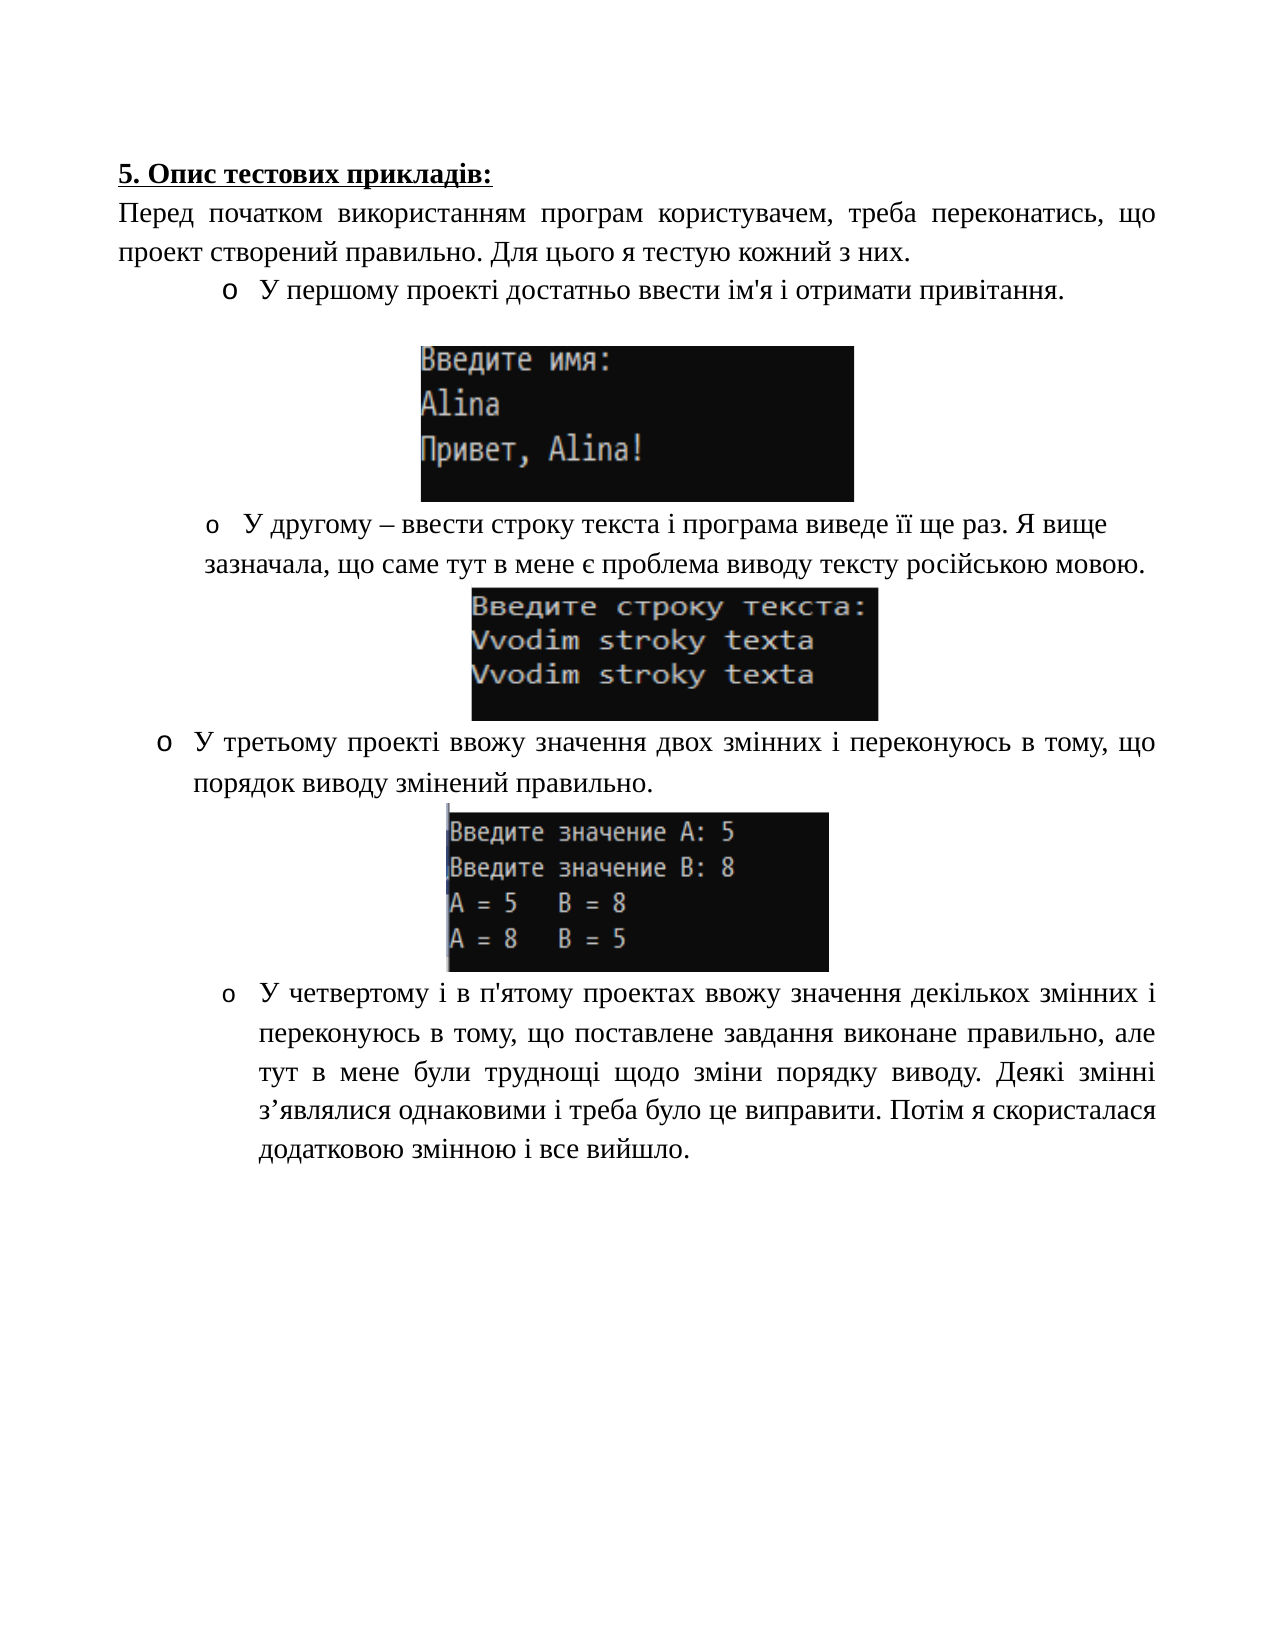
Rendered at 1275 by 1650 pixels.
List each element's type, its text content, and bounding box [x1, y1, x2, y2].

list У другому – ввести строку текста і програма виведе її ще раз. Я вище зазначала, що саме тут в мене є проблема виводу тексту російською мовою. [156, 506, 1157, 720]
list У четвертому і в п'ятому проектах ввожу значення декількох змінних і переконуюсь в тому, що поставлене завдання виконане правильно, але тут в мене були труднощі щодо зміни порядку виводу. Деякі змінні з’являлися однаковими і треба було це виправити. Потім я скористалася додатковою змінною і все вийшло. [221, 976, 1157, 1164]
list У третьому проекті ввожу значення двох змінних і переконуюсь в тому, що порядок виводу змінений правильно. [156, 724, 1157, 799]
list У першому проекті достатньо ввести ім'я і отримати привітання. [221, 272, 1157, 308]
text 5. Опис тестових прикладів: [118, 157, 1157, 190]
text Перед початком використанням програм користувачем, треба переконатись, що проект створений правильно. Для цього я тестую кожний з них. [118, 195, 1157, 267]
